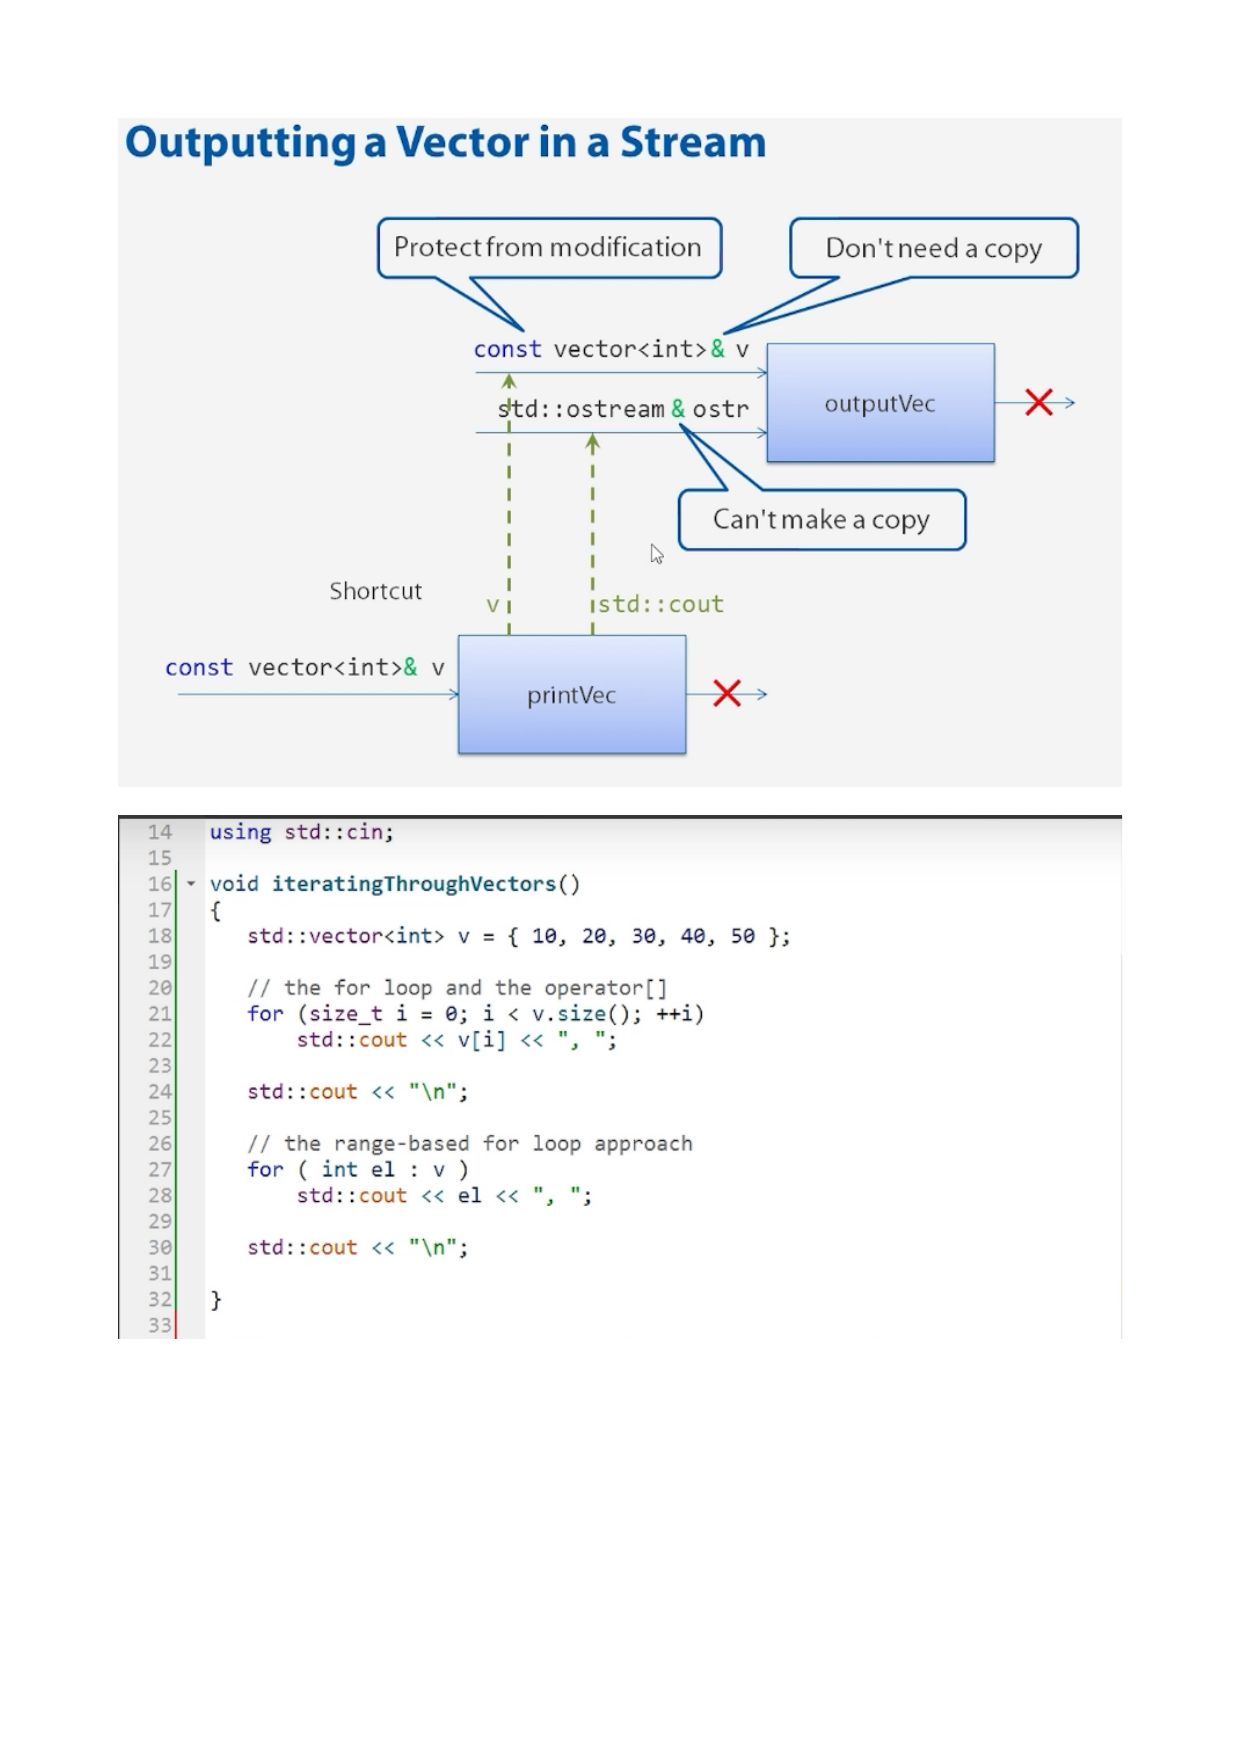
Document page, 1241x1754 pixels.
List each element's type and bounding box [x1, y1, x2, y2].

picture [118, 815, 1123, 1339]
picture [118, 118, 1123, 787]
